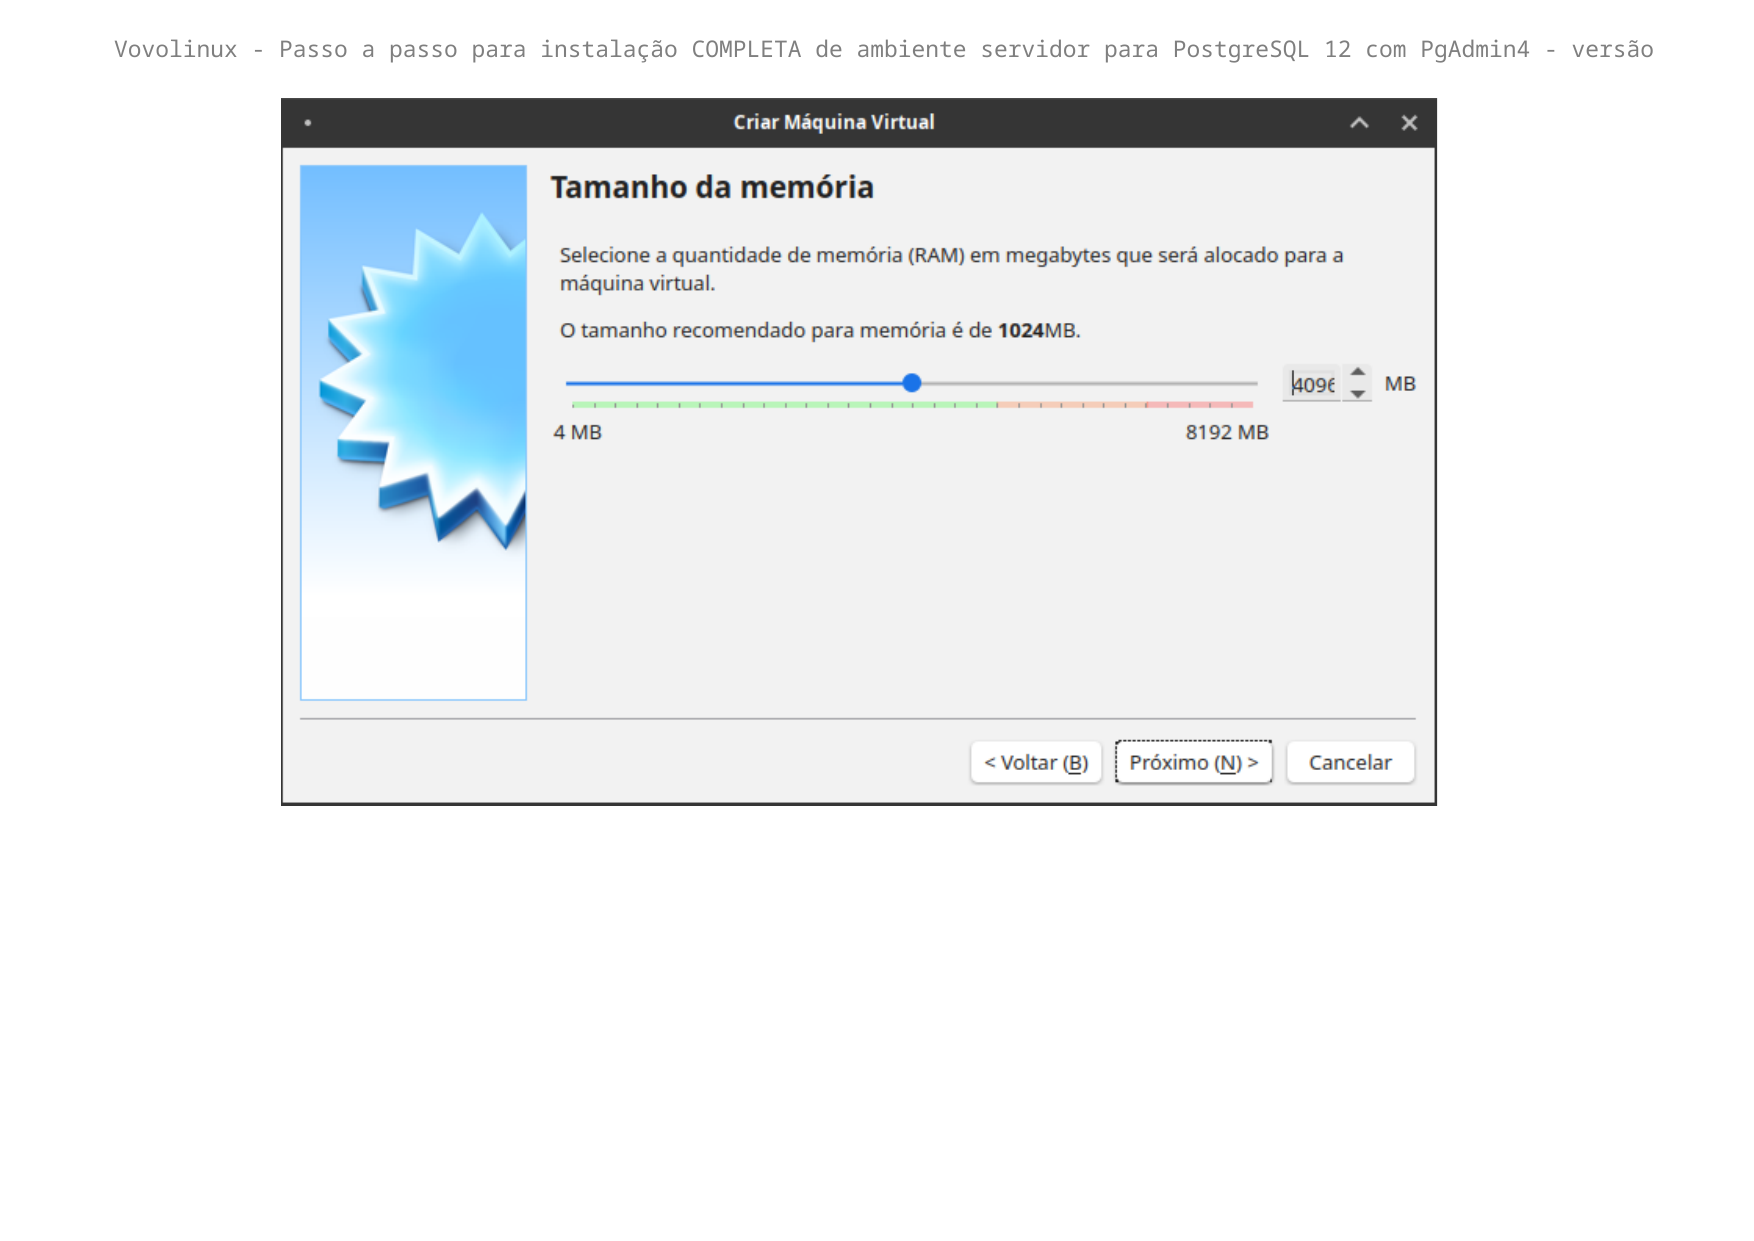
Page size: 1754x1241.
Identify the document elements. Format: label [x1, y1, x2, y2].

picture [281, 98, 1438, 806]
